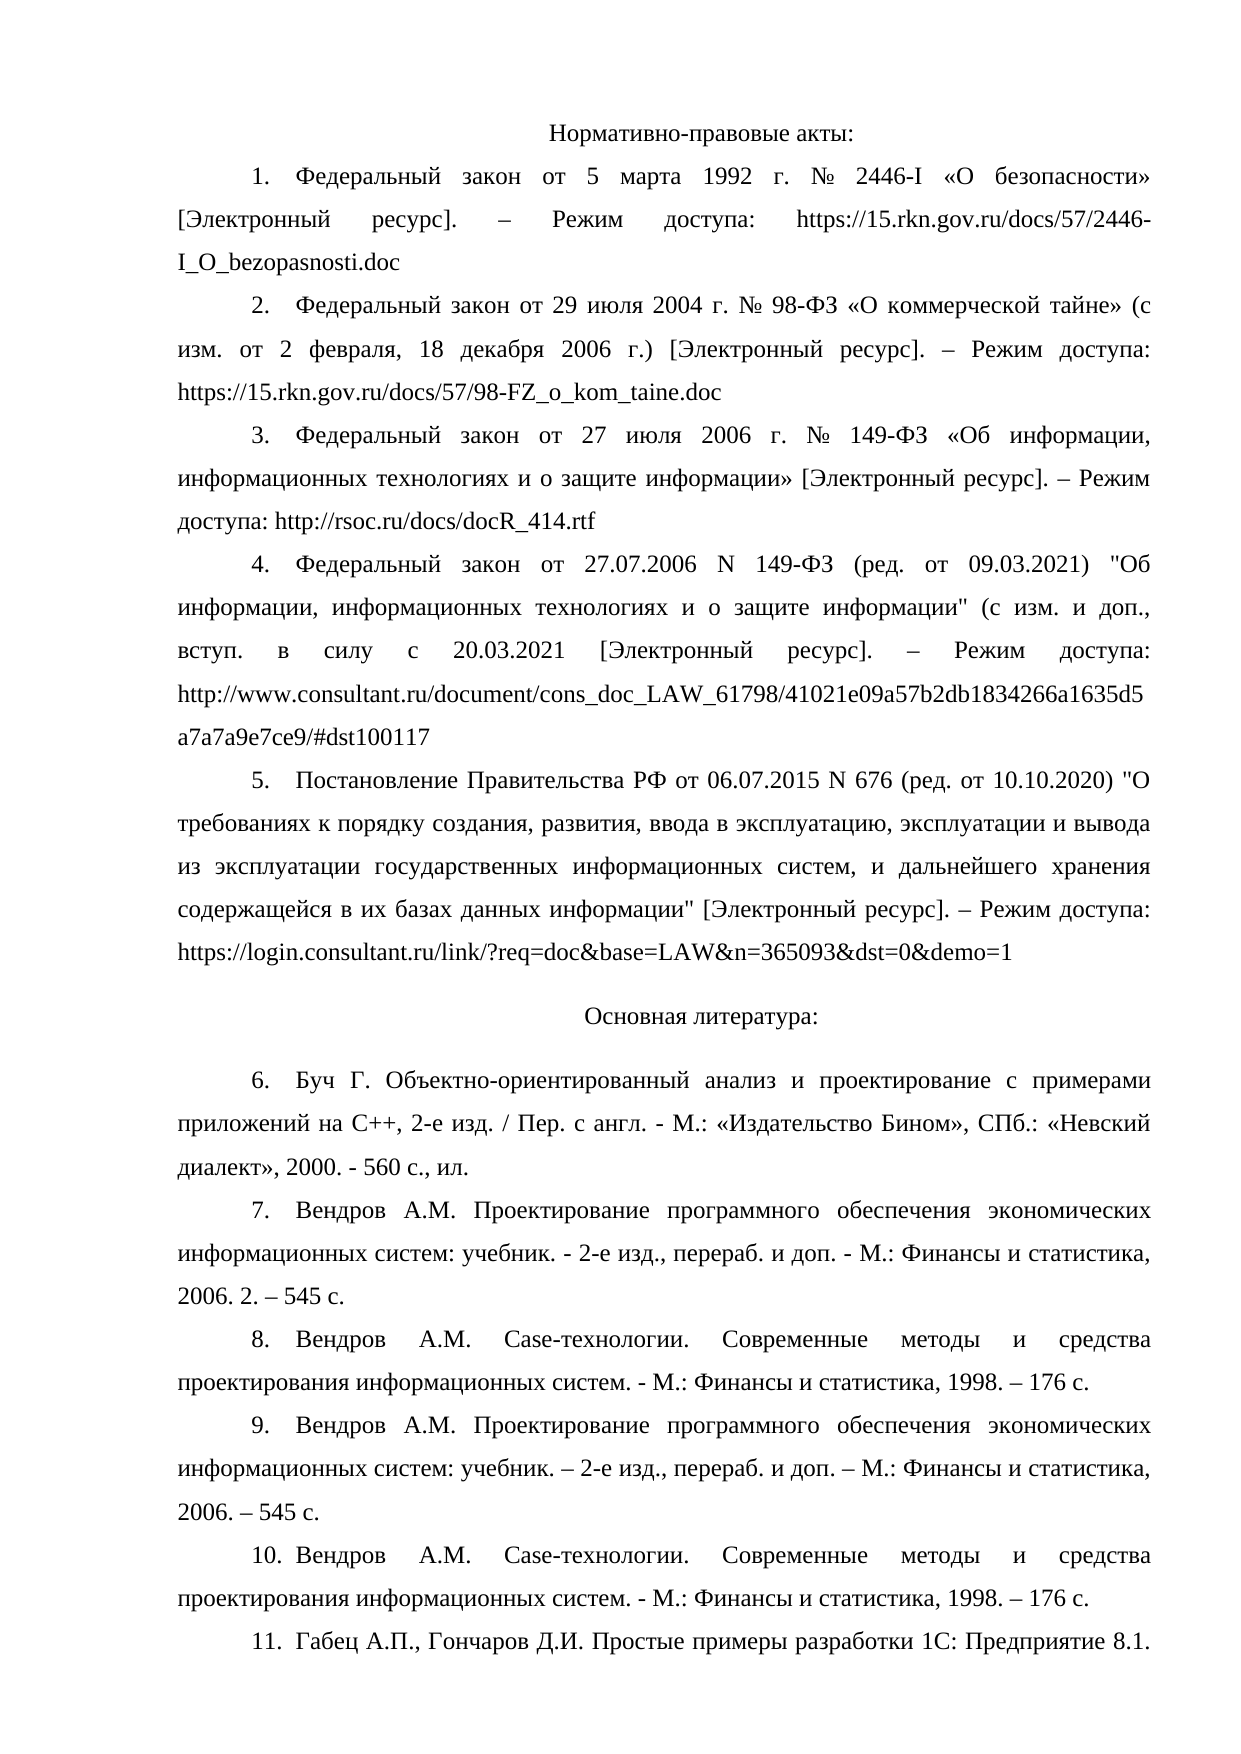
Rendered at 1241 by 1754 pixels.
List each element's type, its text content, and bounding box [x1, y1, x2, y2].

list Габец А.П., Гончаров Д.И. Простые примеры разработки 1С: Предприятие 8.1. [177, 1626, 1152, 1655]
list Вендров А.М. Проектирование программного обеспечения экономических информационных систем: учебник. – 2-е изд., перераб. и доп. – М.: Финансы и статистика, 2006. – 545 с. [177, 1410, 1152, 1525]
list Федеральный закон от 29 июля 2004 г. № 98-ФЗ «О коммерческой тайне» (с изм. от 2 февраля, 18 декабря 2006 г.) [Электронный ресурс]. – Режим доступа: https://15.rkn.gov.ru/docs/57/98-FZ_o_kom_taine.doc [177, 291, 1152, 406]
list Постановление Правительства РФ от 06.07.2015 N 676 (ред. от 10.10.2020) "О требованиях к порядку создания, развития, ввода в эксплуатацию, эксплуатации и вывода из эксплуатации государственных информационных систем, и дальнейшего хранения содержащейся в их базах данных информации" [Электронный ресурс]. – Режим доступа: https://login.consultant.ru/link/?req=doc&base=LAW&n=365093&dst=0&demo=1 [177, 765, 1152, 966]
list Федеральный закон от 5 марта 1992 г. № 2446-I «О безопасности» [Электронный ресурс]. – Режим доступа: https://15.rkn.gov.ru/docs/57/2446-I_O_bezopasnosti.doc [177, 161, 1152, 276]
list Федеральный закон от 27 июля 2006 г. № 149-ФЗ «Об информации, информационных технологиях и о защите информации» [Электронный ресурс]. – Режим доступа: http://rsoc.ru/docs/docR_414.rtf [177, 420, 1152, 535]
list Федеральный закон от 27.07.2006 N 149-ФЗ (ред. от 09.03.2021) "Об информации, информационных технологиях и о защите информации" (с изм. и доп., вступ. в силу с 20.03.2021 [Электронный ресурс]. – Режим доступа: http://www.consultant.ru/document/cons_doc_LAW_61798/41021e09a57b2db1834266a1635d5a7a7a9e7ce9/#dst100117 [177, 549, 1152, 751]
text Основная литература: [177, 1001, 1152, 1030]
text Нормативно-правовые акты: [177, 118, 1152, 147]
list Буч Г. Объектно-ориентированный анализ и проектирование с примерами приложений на С++, 2-е изд. / Пер. с англ. - М.: «Издательство Бином», СПб.: «Невский диалект», 2000. - 560 с., ил. [177, 1065, 1152, 1180]
list Вендров A.M. Сase-технологии. Современные методы и средства проектирования информационных систем. - М.: Финансы и статистика, 1998. – 176 с. [177, 1324, 1152, 1396]
list Вендров А.М. Проектирование программного обеспечения экономических информационных систем: учебник. - 2-е изд., перераб. и доп. - М.: Финансы и статистика, 2006. 2. – 545 с. [177, 1195, 1152, 1310]
list Вендров A.M. Сase-технологии. Современные методы и средства проектирования информационных систем. - М.: Финансы и статистика, 1998. – 176 с. [177, 1540, 1152, 1612]
